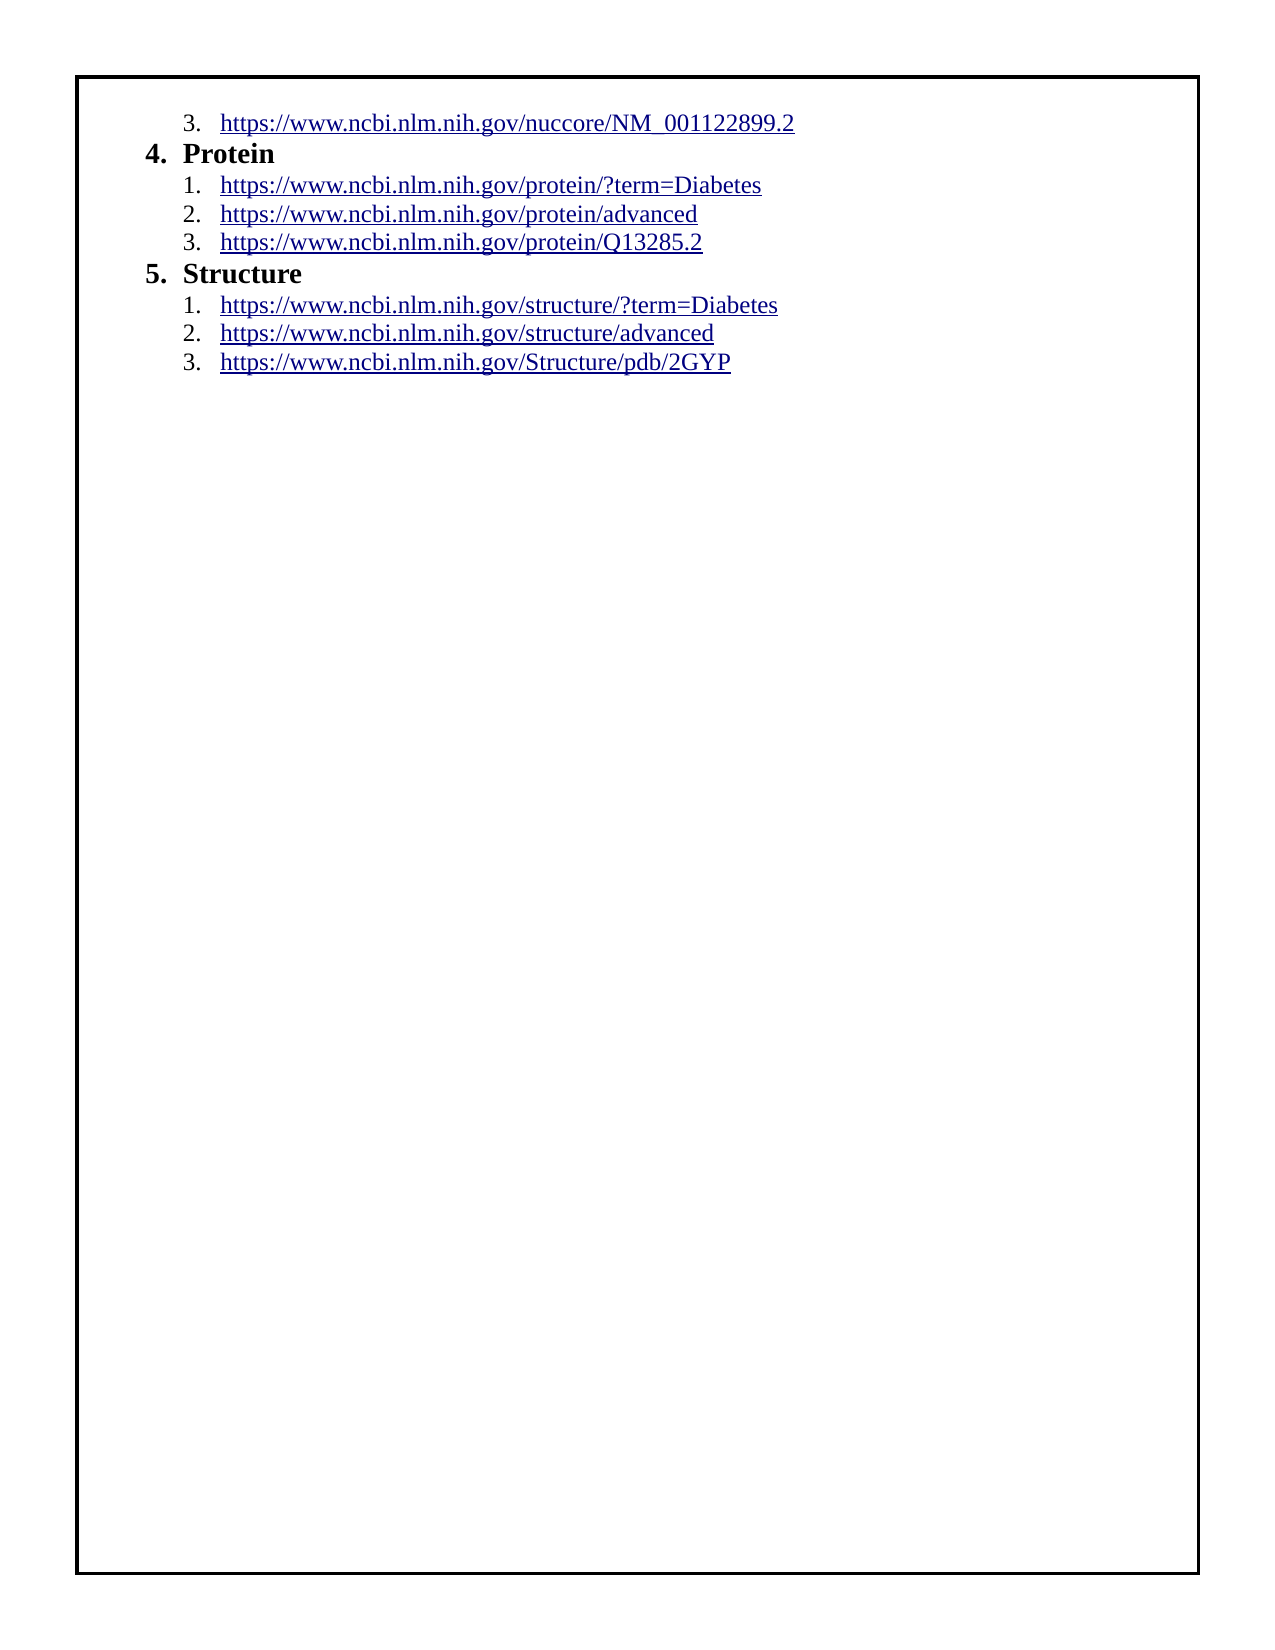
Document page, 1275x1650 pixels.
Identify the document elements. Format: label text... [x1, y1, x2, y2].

list https://www.ncbi.nlm.nih.gov/Structure/pdb/2GYP [183, 347, 1167, 376]
list https://www.ncbi.nlm.nih.gov/nuccore/NM_001122899.2 [183, 108, 1167, 136]
list Protein [145, 136, 1167, 170]
list https://www.ncbi.nlm.nih.gov/protein/advanced [183, 199, 1167, 227]
list https://www.ncbi.nlm.nih.gov/protein/Q13285.2 [183, 227, 1167, 256]
list https://www.ncbi.nlm.nih.gov/structure/?term=Diabetes [183, 290, 1167, 318]
list https://www.ncbi.nlm.nih.gov/protein/?term=Diabetes [183, 170, 1167, 199]
list Structure [145, 256, 1167, 290]
list https://www.ncbi.nlm.nih.gov/structure/advanced [183, 318, 1167, 347]
